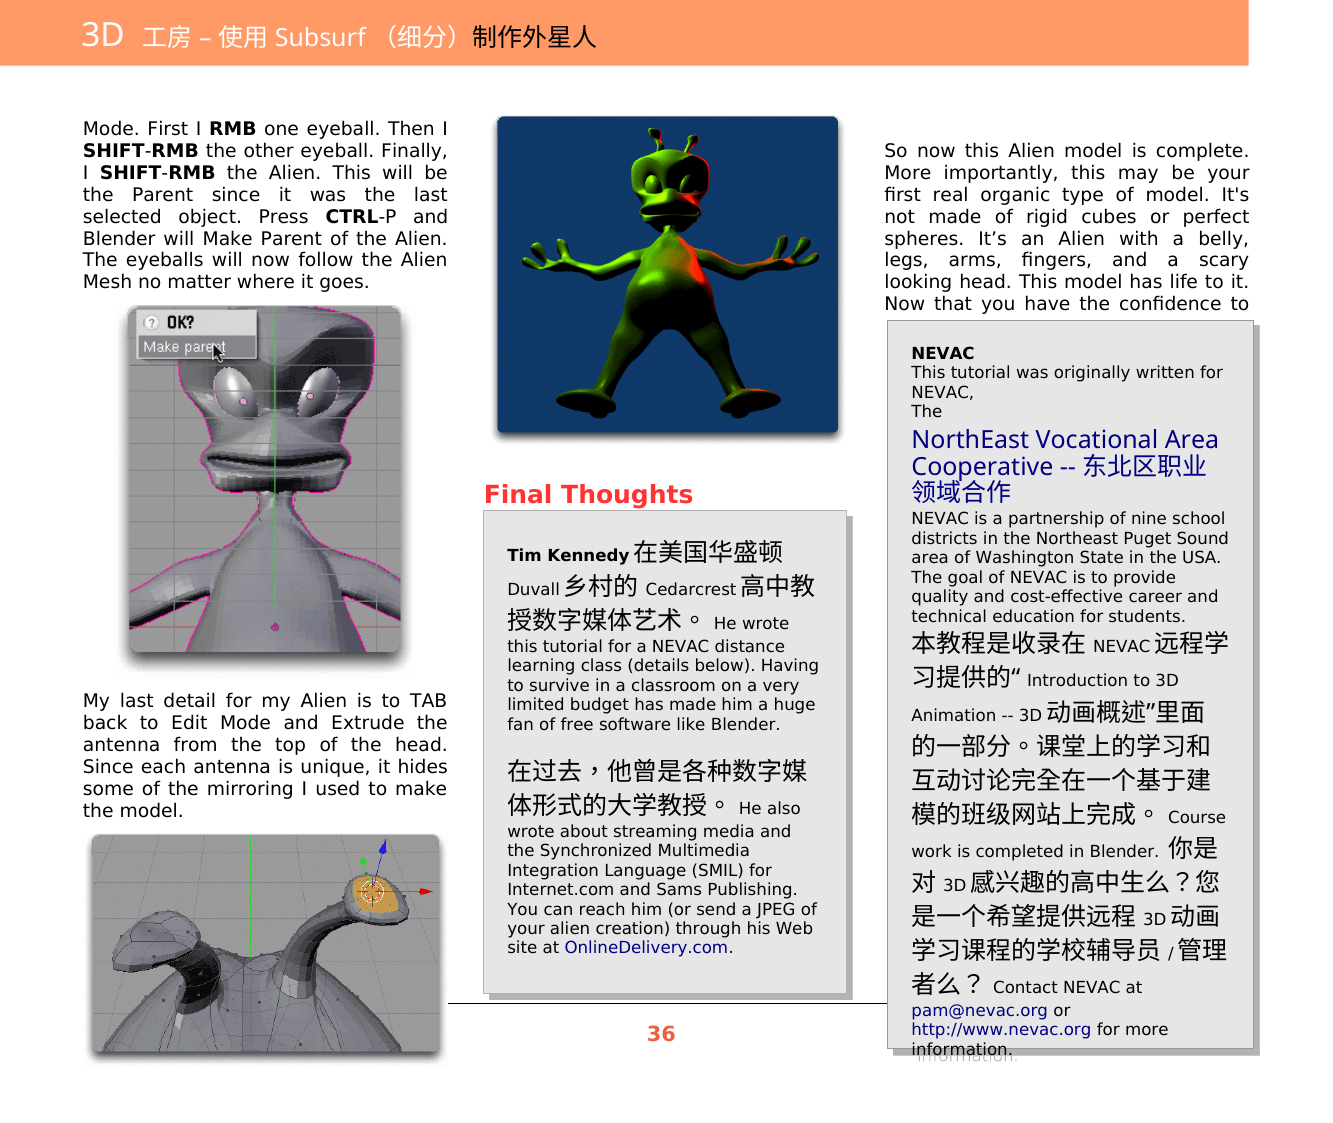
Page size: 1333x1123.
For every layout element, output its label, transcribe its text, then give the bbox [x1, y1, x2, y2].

text My last detail for my Alien is to TAB back to Edit Mode and Extrude the antenna from the top of the head. Since each antenna is unique, it hides some of the mirroring I used to make the model. [83, 293, 448, 822]
text Mode. First I RMB one eyeball. Then I SHIFT-RMB the other eyeball. Finally, I SHIFT-RMB the Alien. This will be the Parent since it was the last selected object. Press CTRL-P and Blender will Make Parent of the Alien. The eyeballs will now follow the Alien Mesh no matter where it goes. [83, 118, 448, 293]
text So now this Alien model is complete. More importantly, this may be your first real organic type of model. It's not made of rigid cubes or perfect spheres. It’s an Alien with a belly, legs, arms, fingers, and a scary looking head. This model has life to it. Now that you have the confidence to [884, 140, 1249, 315]
picture [488, 115, 847, 447]
text Final Thoughts [483, 480, 849, 509]
picture [113, 305, 417, 679]
picture [82, 833, 448, 1068]
